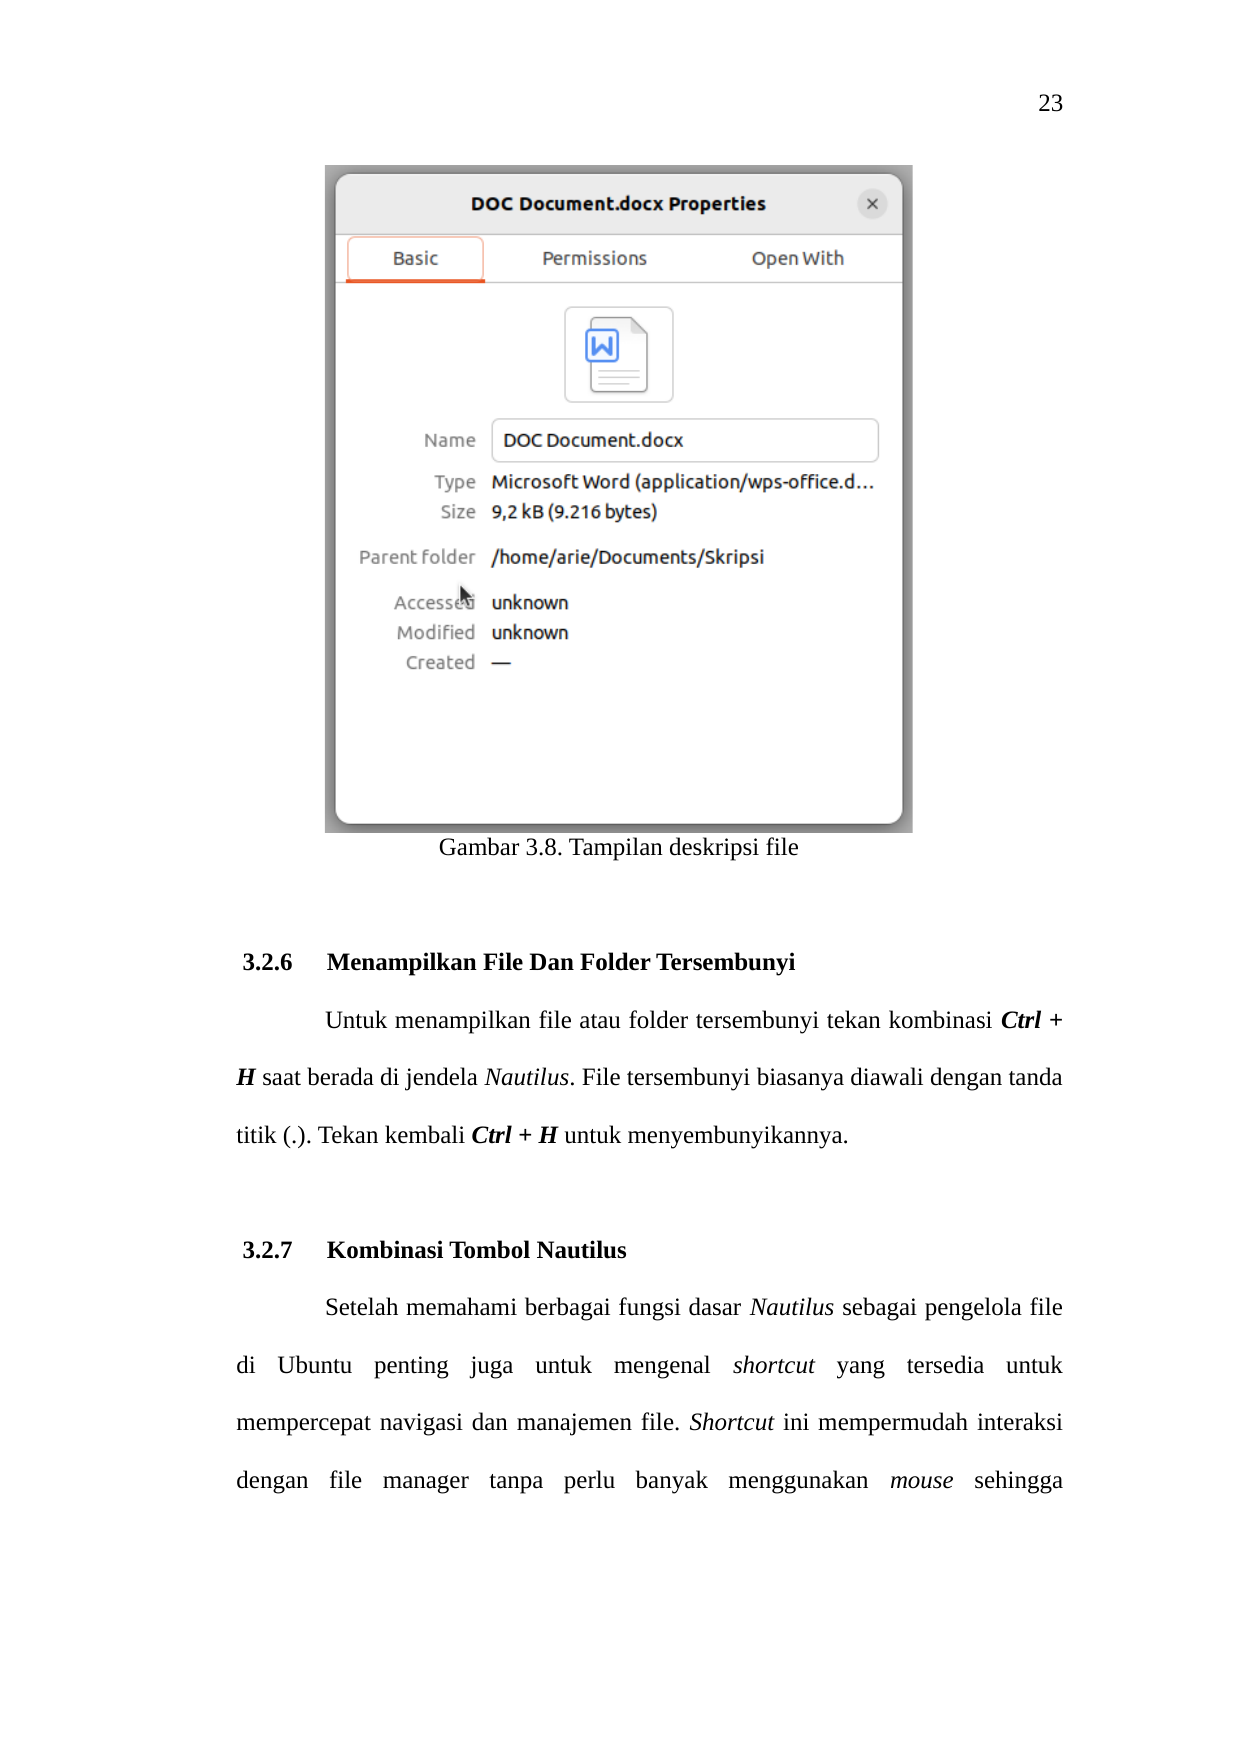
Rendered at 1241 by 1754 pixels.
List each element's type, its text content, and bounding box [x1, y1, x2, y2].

text Untuk menampilkan file atau folder tersembunyi tekan kombinasi Ctrl + H saat berada di jendela Nautilus. File tersembunyi biasanya diawali dengan tanda titik (.). Tekan kembali Ctrl + H untuk menyembunyikannya. [236, 1005, 1063, 1149]
text Gambar 3.8. Tampilan deskripsi file [325, 833, 913, 861]
subtitle Kombinasi Tombol Nautilus [236, 1235, 1063, 1264]
text Setelah memahami berbagai fungsi dasar Nautilus sebagai pengelola file di Ubuntu penting juga untuk mengenal shortcut yang tersedia untuk mempercepat navigasi dan manajemen file. Shortcut ini mempermudah interaksi dengan file manager tanpa perlu banyak menggunakan mouse sehingga [236, 1292, 1063, 1494]
picture [324, 165, 913, 833]
subtitle Menampilkan File dan Folder Tersembunyi [236, 947, 1063, 976]
